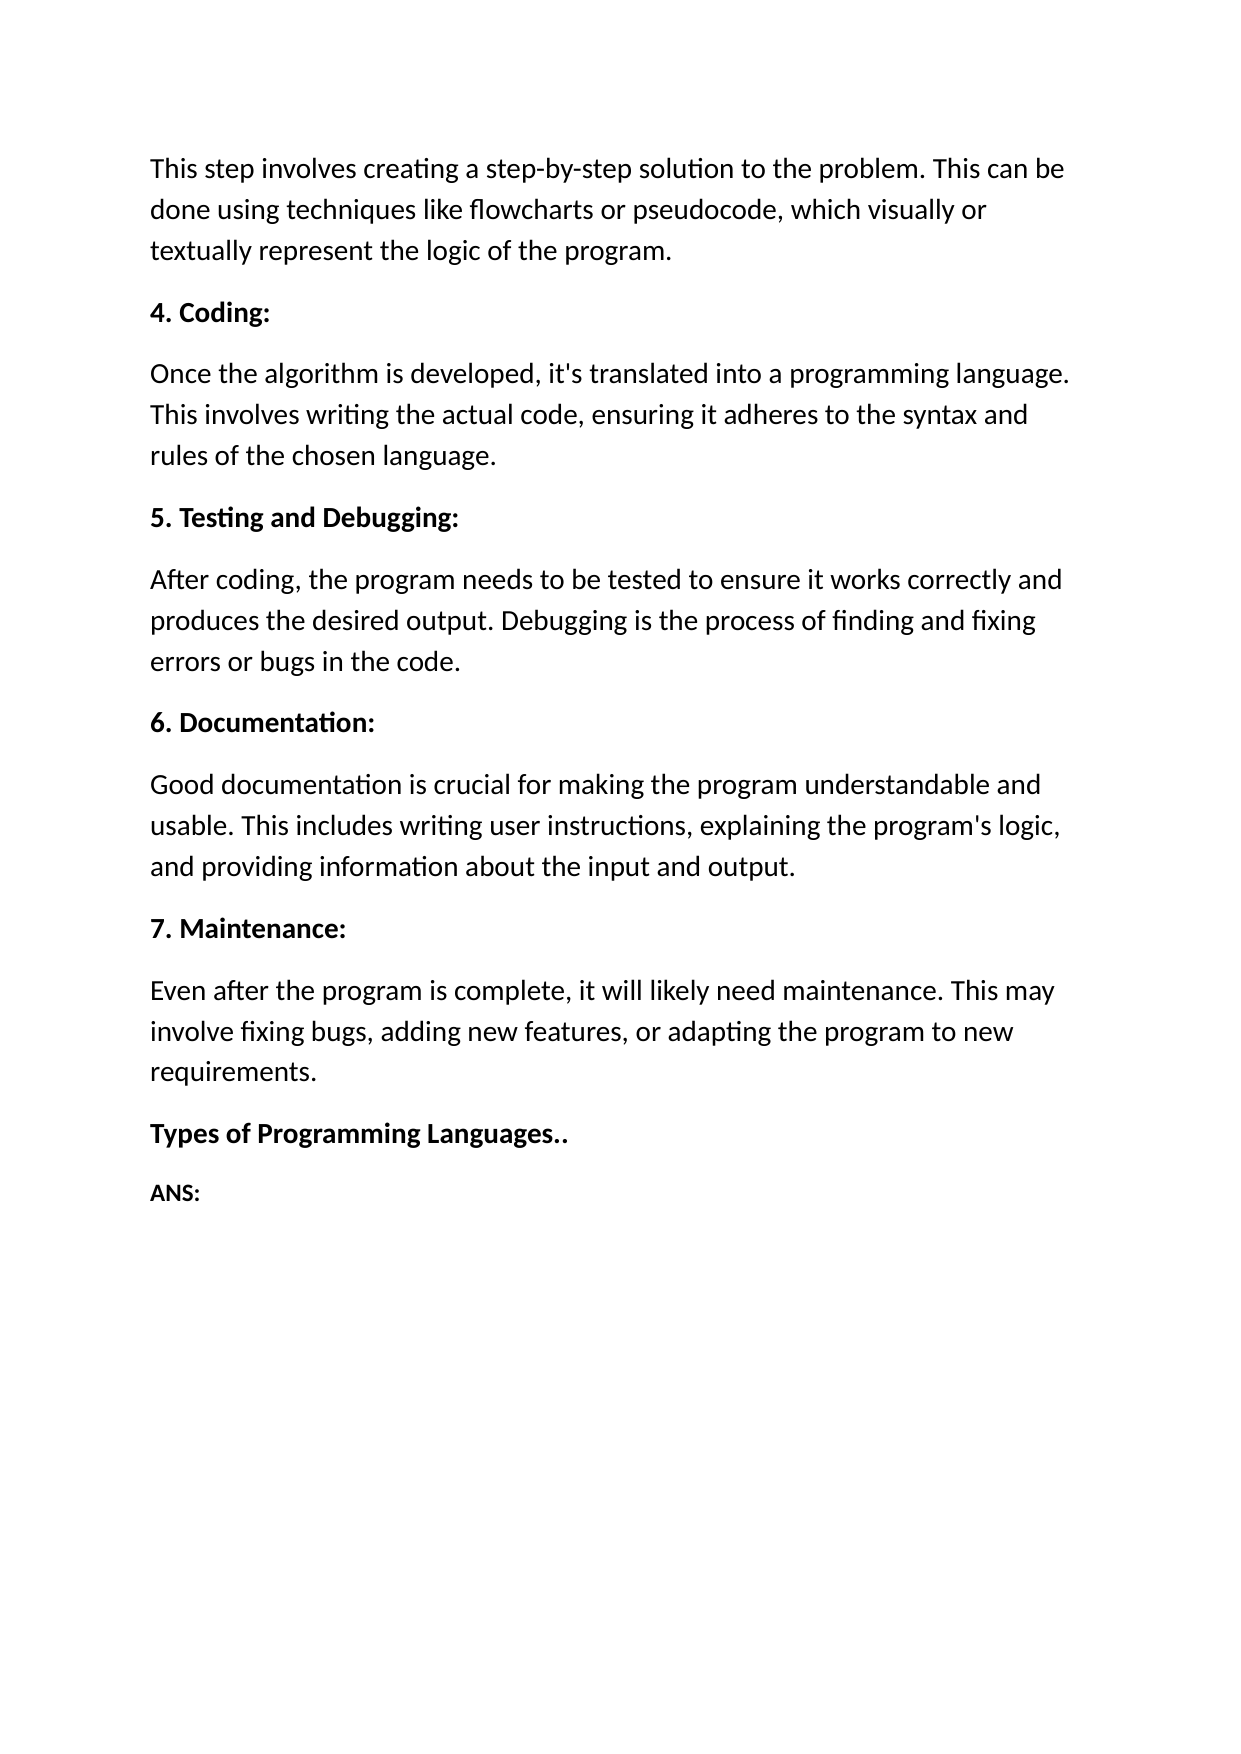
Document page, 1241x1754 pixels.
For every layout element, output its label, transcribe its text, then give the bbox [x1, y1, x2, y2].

text Even after the program is complete, it will likely need maintenance. This may involve fixing bugs, adding new features, or adapting the program to new requirements. [150, 972, 1090, 1089]
text 5. Testing and Debugging: [150, 499, 1090, 535]
text Once the algorithm is developed, it's translated into a programming language. This involves writing the actual code, ensuring it adheres to the syntax and rules of the chosen language. [150, 355, 1090, 473]
text This step involves creating a step-by-step solution to the problem. This can be done using techniques like flowcharts or pseudocode, which visually or textually represent the logic of the program. [150, 150, 1090, 267]
text Good documentation is crucial for making the program understandable and usable. This includes writing user instructions, explaining the program's logic, and providing information about the input and output. [150, 766, 1090, 884]
text Types of Programming Languages.. [150, 1115, 1090, 1151]
text 7. Maintenance: [150, 910, 1090, 946]
text 4. Coding: [150, 294, 1090, 329]
text After coding, the program needs to be tested to ensure it works correctly and produces the desired output. Debugging is the process of finding and fixing errors or bugs in the code. [150, 561, 1090, 678]
text ANS: [150, 1177, 1090, 1208]
text 6. Documentation: [150, 704, 1090, 740]
